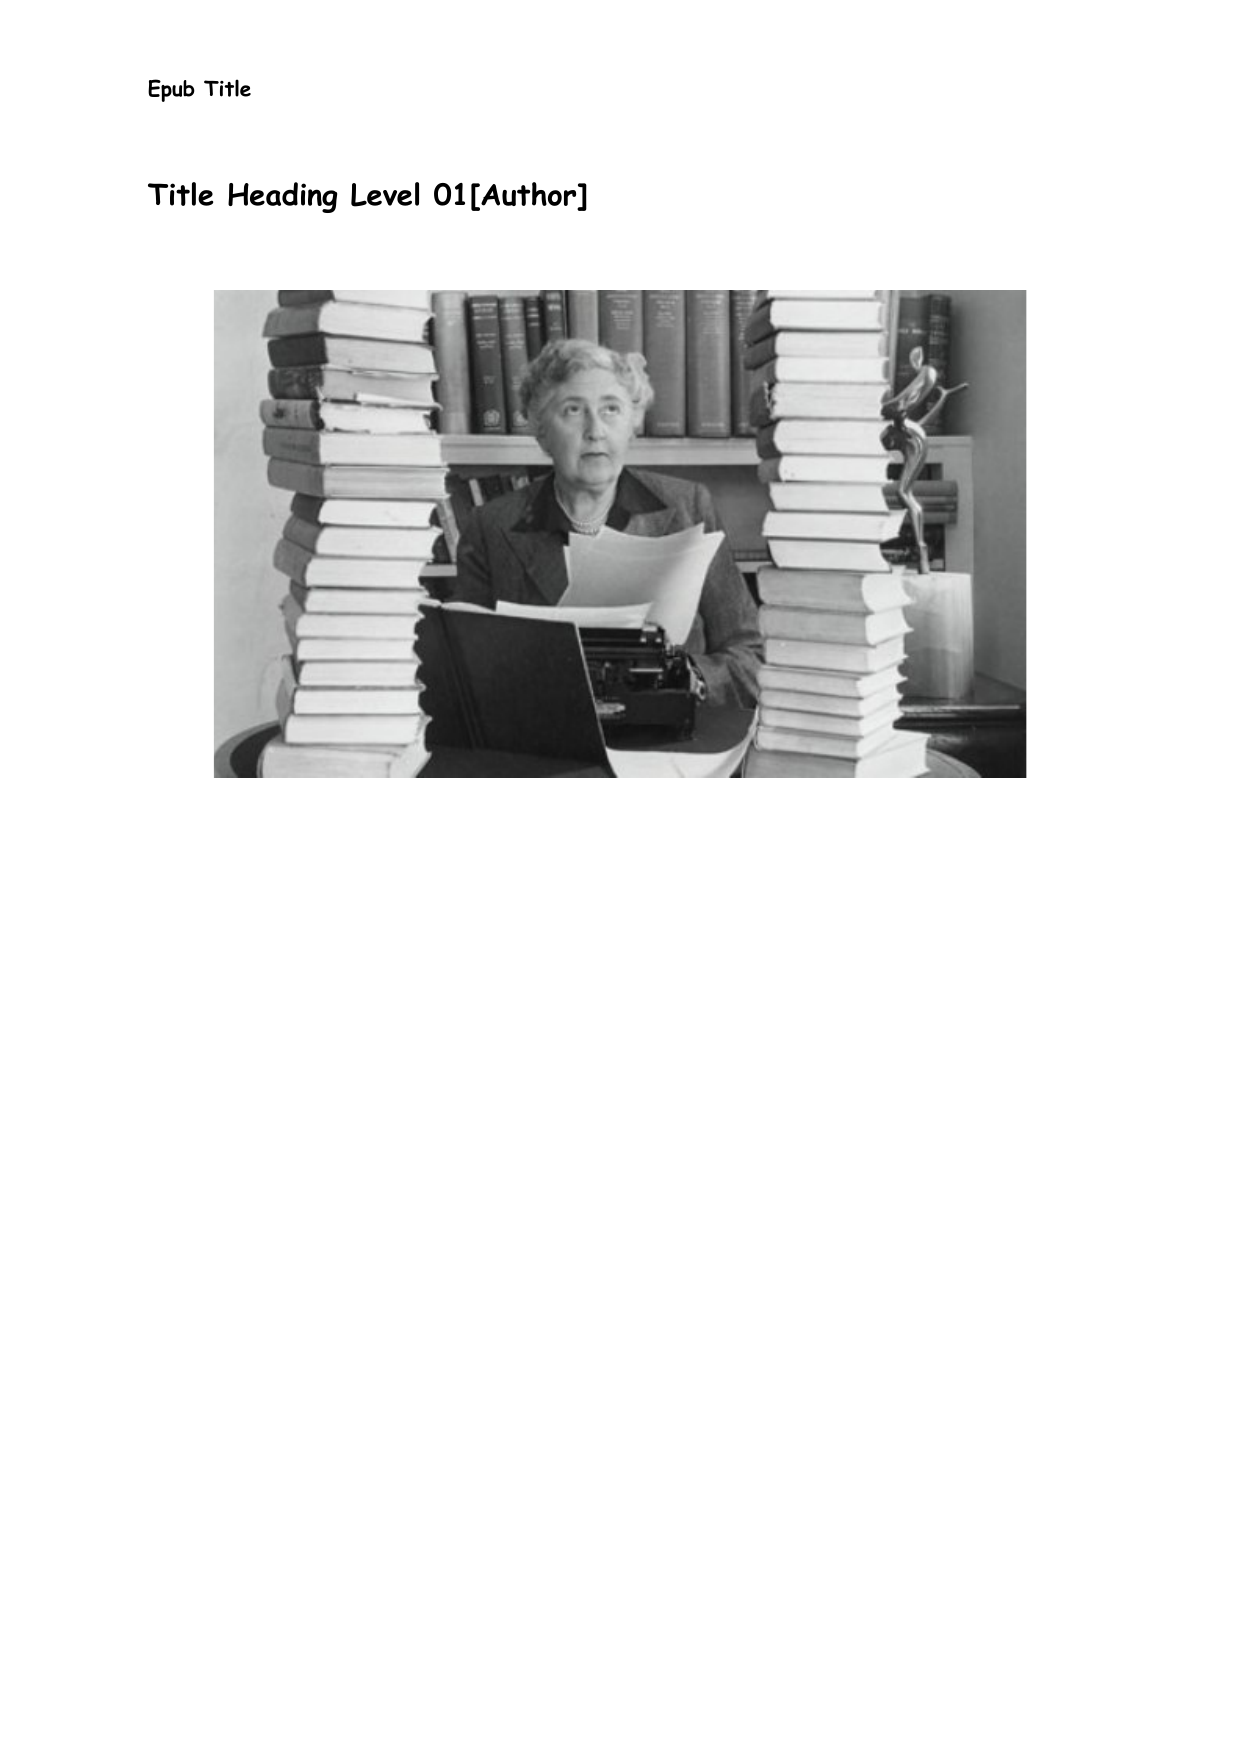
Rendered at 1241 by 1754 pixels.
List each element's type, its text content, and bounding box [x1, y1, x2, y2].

picture [213, 290, 1027, 778]
subtitle Title Heading Level 01[Author] [148, 173, 1092, 213]
